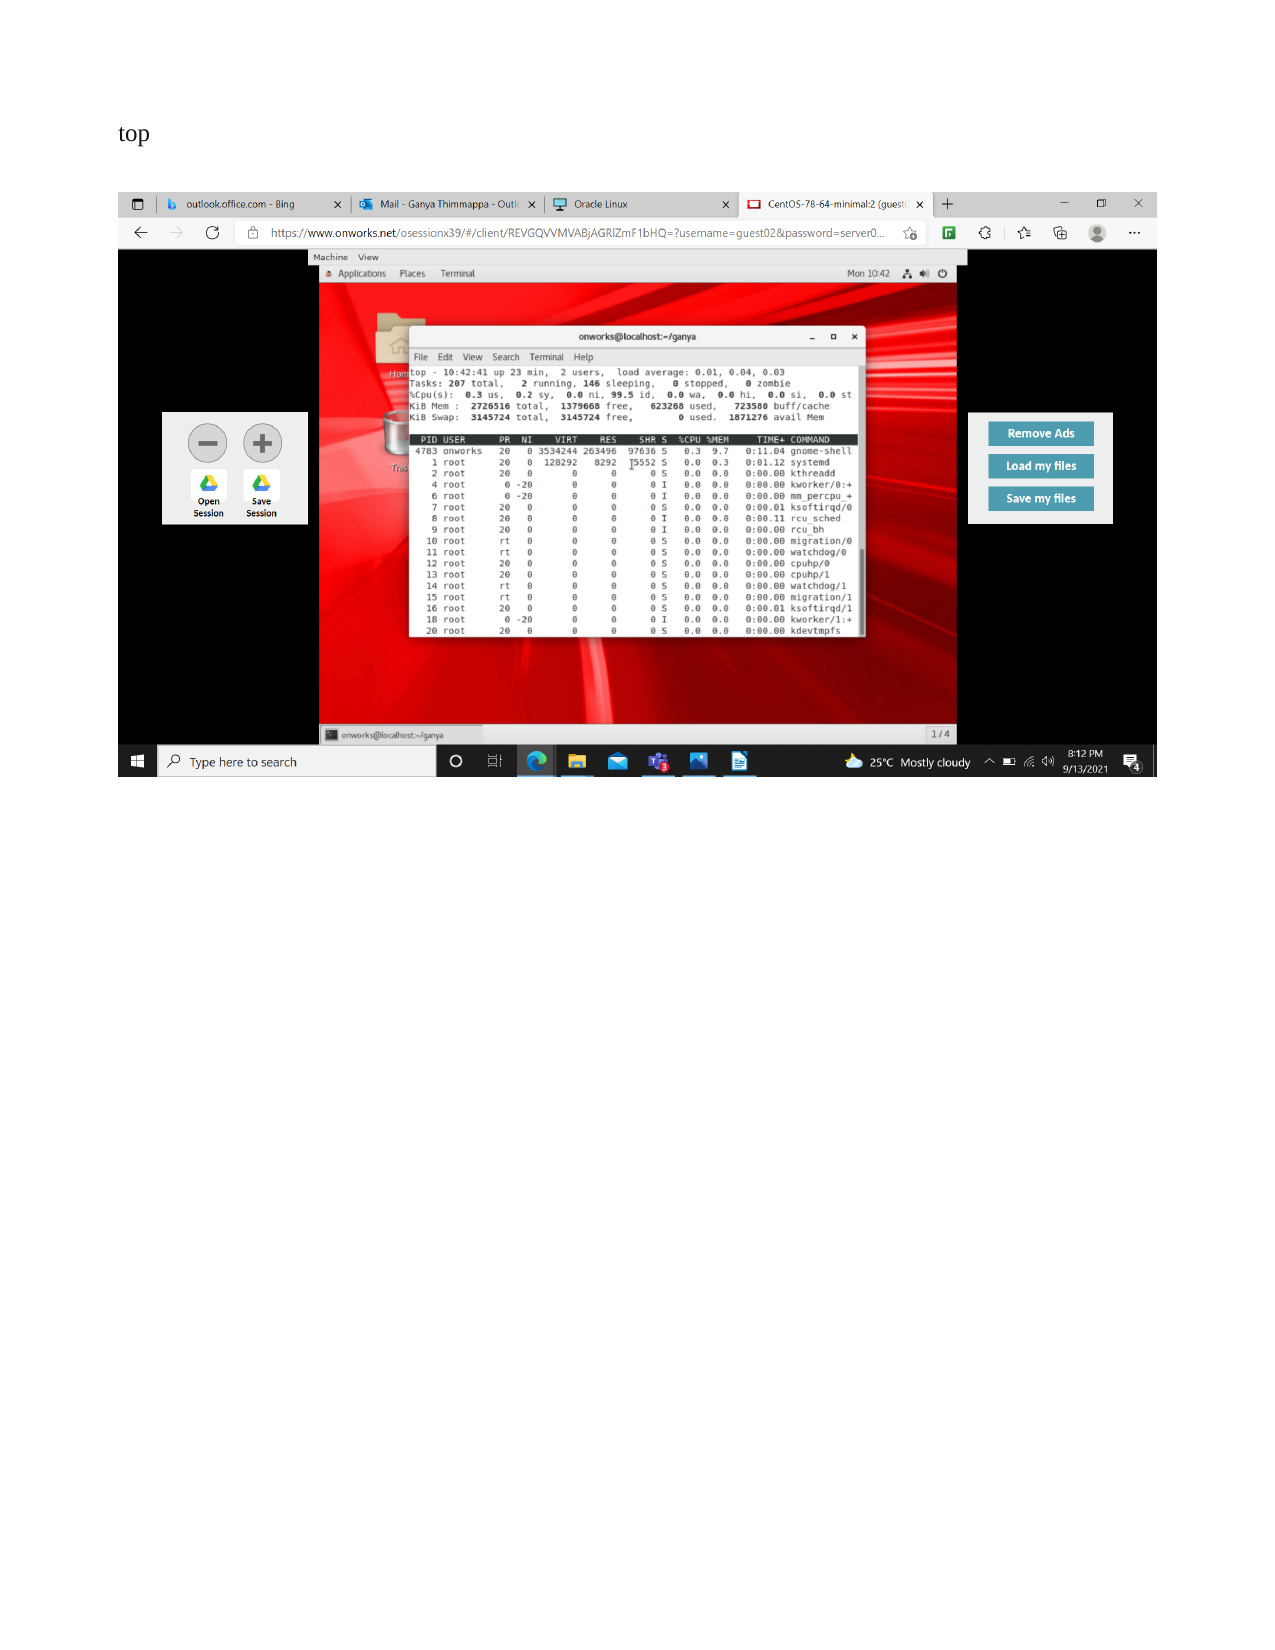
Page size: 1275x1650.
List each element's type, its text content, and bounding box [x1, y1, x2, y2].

picture [118, 192, 1157, 777]
text top [118, 118, 1157, 147]
